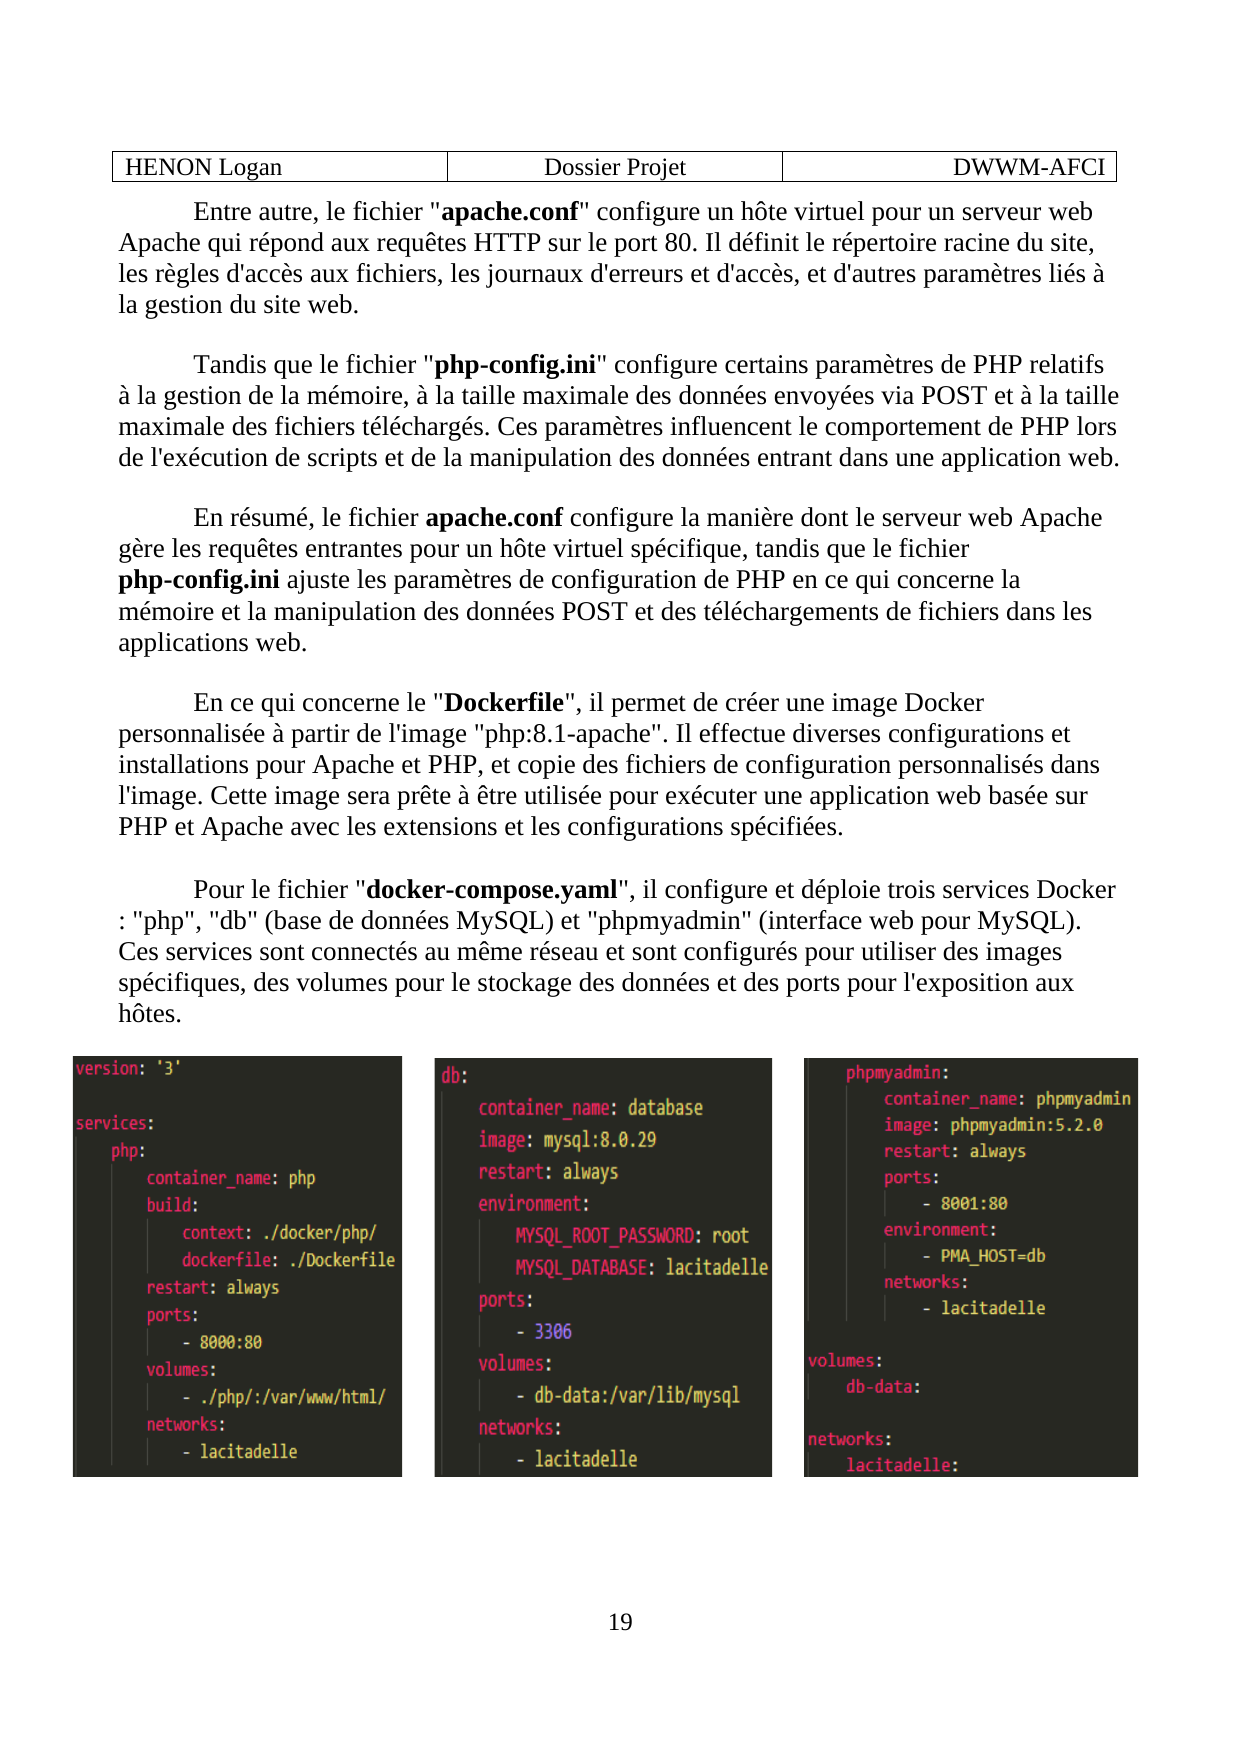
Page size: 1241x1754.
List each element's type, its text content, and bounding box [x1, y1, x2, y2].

picture [804, 1058, 1139, 1477]
text En résumé, le fichier apache.conf configure la manière dont le serveur web Apache gère les requêtes entrantes pour un hôte virtuel spécifique, tandis que le fichier [118, 501, 1122, 564]
text Tandis que le fichier "php-config.ini" configure certains paramètres de PHP relatifs à la gestion de la mémoire, à la taille maximale des données envoyées via POST et à la taille maximale des fichiers téléchargés. Ces paramètres influencent le comportement de PHP lors de l'exécution de scripts et de la manipulation des données entrant dans une application web. [118, 348, 1122, 473]
text php-config.ini ajuste les paramètres de configuration de PHP en ce qui concerne la mémoire et la manipulation des données POST et des téléchargements de fichiers dans les applications web. [118, 564, 1122, 657]
text Entre autre, le fichier "apache.conf" configure un hôte virtuel pour un serveur web Apache qui répond aux requêtes HTTP sur le port 80. Il définit le répertoire racine du site, les règles d'accès aux fichiers, les journaux d'erreurs et d'accès, et d'autres paramètres liés à la gestion du site web. [118, 195, 1122, 319]
picture [72, 1056, 403, 1477]
text Pour le fichier "docker-compose.yaml", il configure et déploie trois services Docker : "php", "db" (base de données MySQL) et "phpmyadmin" (interface web pour MySQL). Ces services sont connectés au même réseau et sont configurés pour utiliser des images spécifiques, des volumes pour le stockage des données et des ports pour l'exposition aux hôtes. [118, 873, 1122, 1028]
picture [434, 1058, 773, 1477]
text En ce qui concerne le "Dockerfile", il permet de créer une image Docker personnalisée à partir de l'image "php:8.1-apache". Il effectue diverses configurations et installations pour Apache et PHP, et copie des fichiers de configuration personnalisés dans l'image. Cette image sera prête à être utilisée pour exécuter une application web basée sur PHP et Apache avec les extensions et les configurations spécifiées. [118, 686, 1122, 842]
